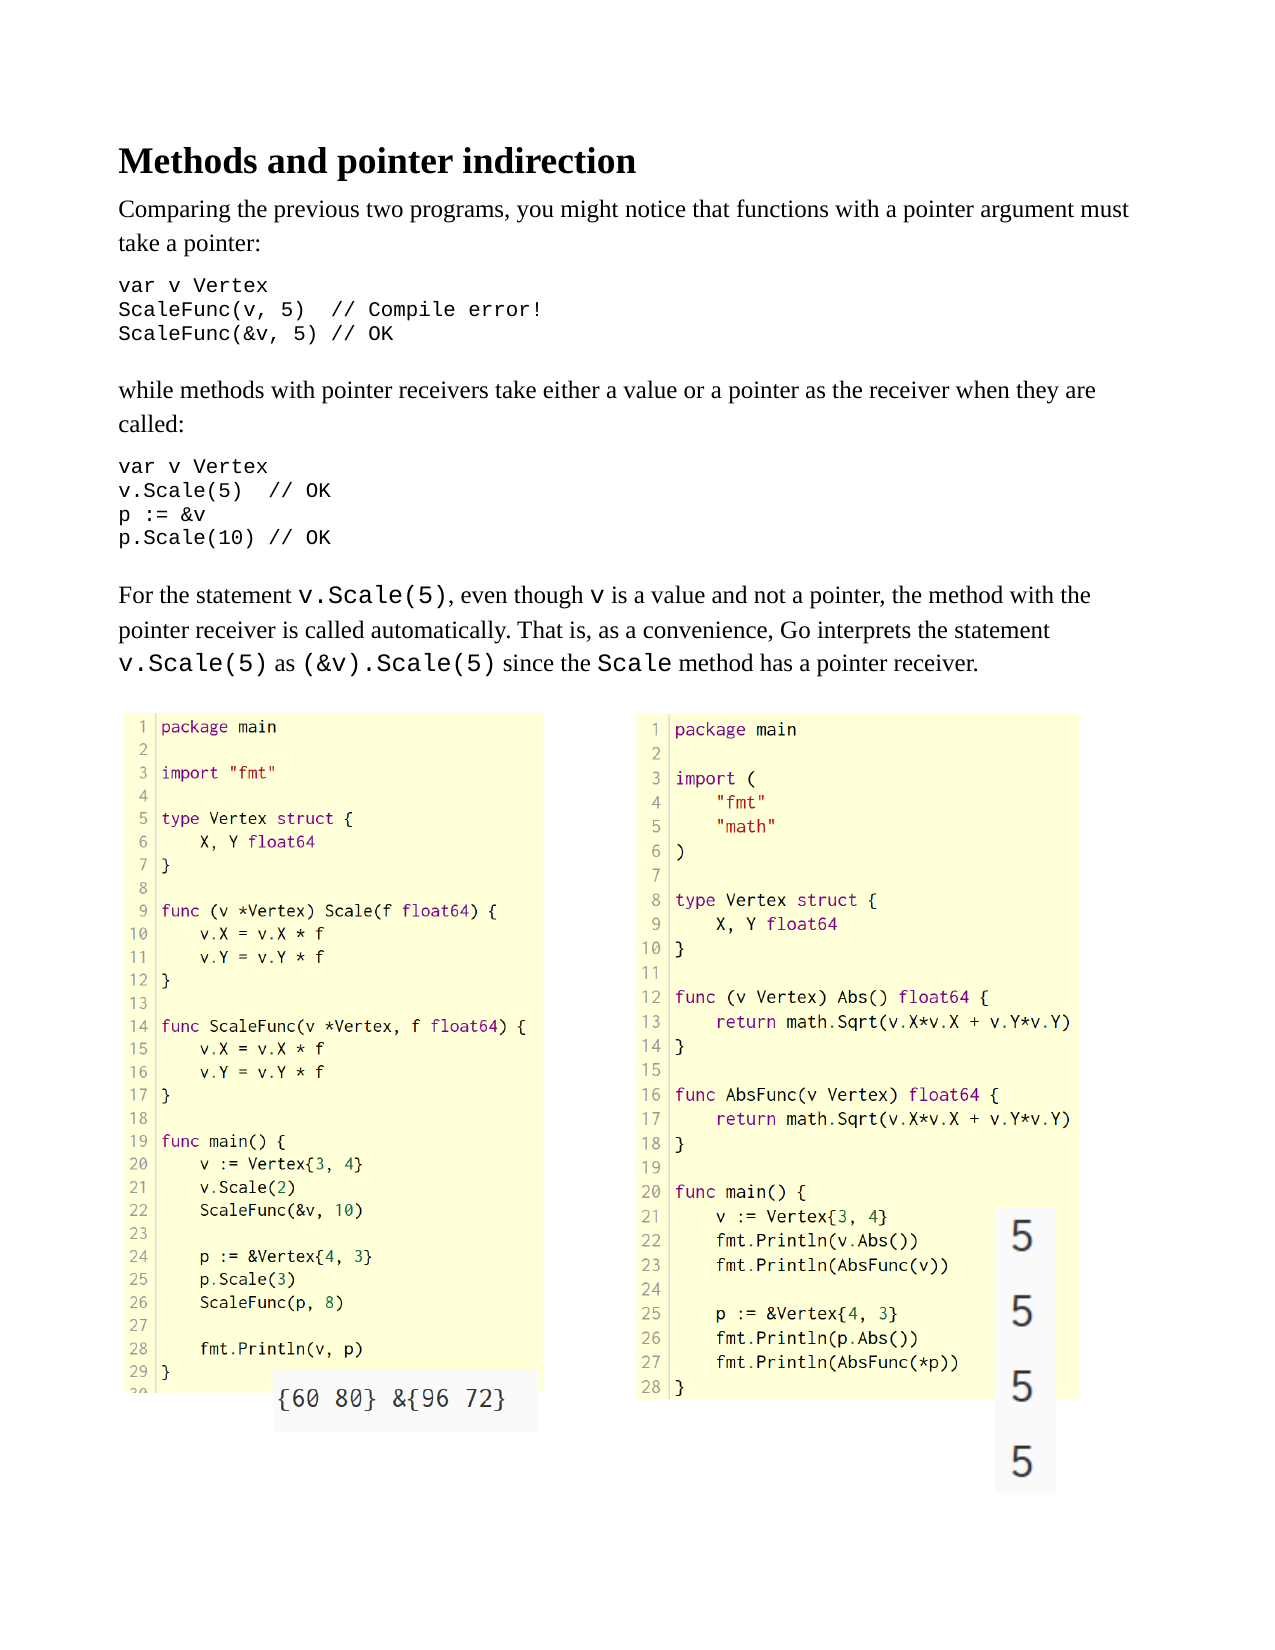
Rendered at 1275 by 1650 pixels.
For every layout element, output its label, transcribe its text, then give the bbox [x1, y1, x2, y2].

text var v Vertex [118, 456, 1157, 480]
picture [123, 713, 545, 1432]
picture [636, 714, 1080, 1493]
subtitle Methods and pointer indirection [118, 139, 1157, 182]
text p := &v [118, 503, 1157, 527]
text ScaleFunc(&v, 5) // OK [118, 322, 1157, 346]
text Comparing the previous two programs, you might notice that functions with a pointer argument must take a pointer: [118, 194, 1157, 256]
text p.Scale(10) // OK [118, 527, 1157, 551]
text while methods with pointer receivers take either a value or a pointer as the receiver when they are called: [118, 376, 1157, 437]
text var v Vertex [118, 275, 1157, 299]
text For the statement v.Scale(5), even though v is a value and not a pointer, the method with the pointer receiver is called automatically. That is, as a convenience, Go interprets the statement v.Scale(5) as (&v).Scale(5) since the Scale method has a pointer receiver. [118, 580, 1157, 679]
text v.Scale(5) // OK [118, 480, 1157, 503]
text ScaleFunc(v, 5) // Compile error! [118, 299, 1157, 322]
